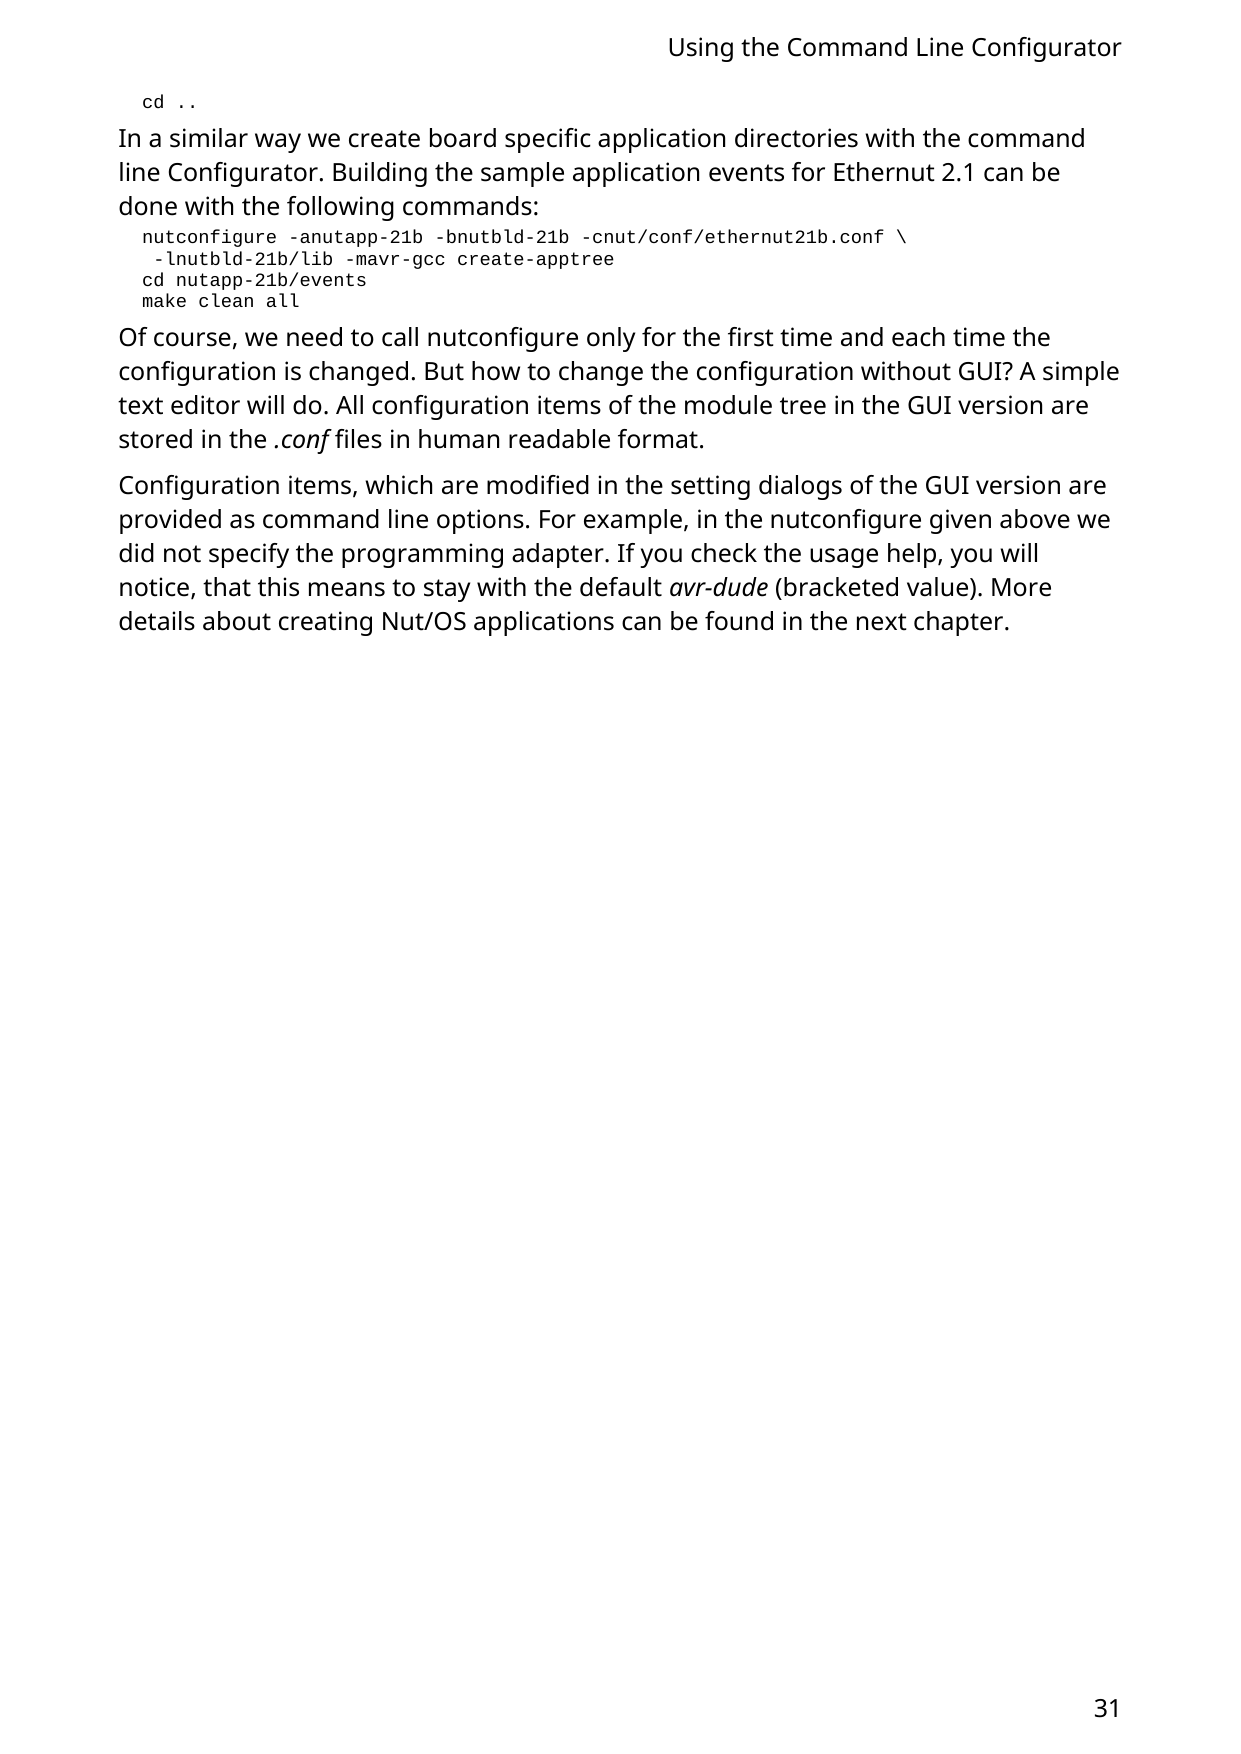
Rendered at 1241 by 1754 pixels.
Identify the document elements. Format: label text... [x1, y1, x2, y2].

text Of course, we need to call nutconfigure only for the first time and each time the configuration is changed. But how to change the configuration without GUI? A simple text editor will do. All configuration items of the module tree in the GUI version are stored in the .conf files in human readable format. [118, 319, 1122, 456]
text cd nutapp-21b/events [142, 271, 1122, 292]
text make clean all [142, 292, 1122, 313]
text -lnutbld-21b/lib -mavr-gcc create-apptree [142, 249, 1122, 271]
text Configuration items, which are modified in the setting dialogs of the GUI version are provided as command line options. For example, in the nutconfigure given above we did not specify the programming adapter. If you check the usage help, you will notice, that this means to stay with the default avr-dude (bracketed value). More details about creating Nut/OS applications can be found in the next chapter. [118, 467, 1122, 638]
text nutconfigure -anutapp-21b -bnutbld-21b -cnut/conf/ethernut21b.conf \ [142, 228, 1122, 249]
text In a similar way we create board specific application directories with the command line Configurator. Building the sample application events for Ethernut 2.1 can be done with the following commands: [118, 120, 1122, 222]
text cd .. [142, 93, 1122, 114]
